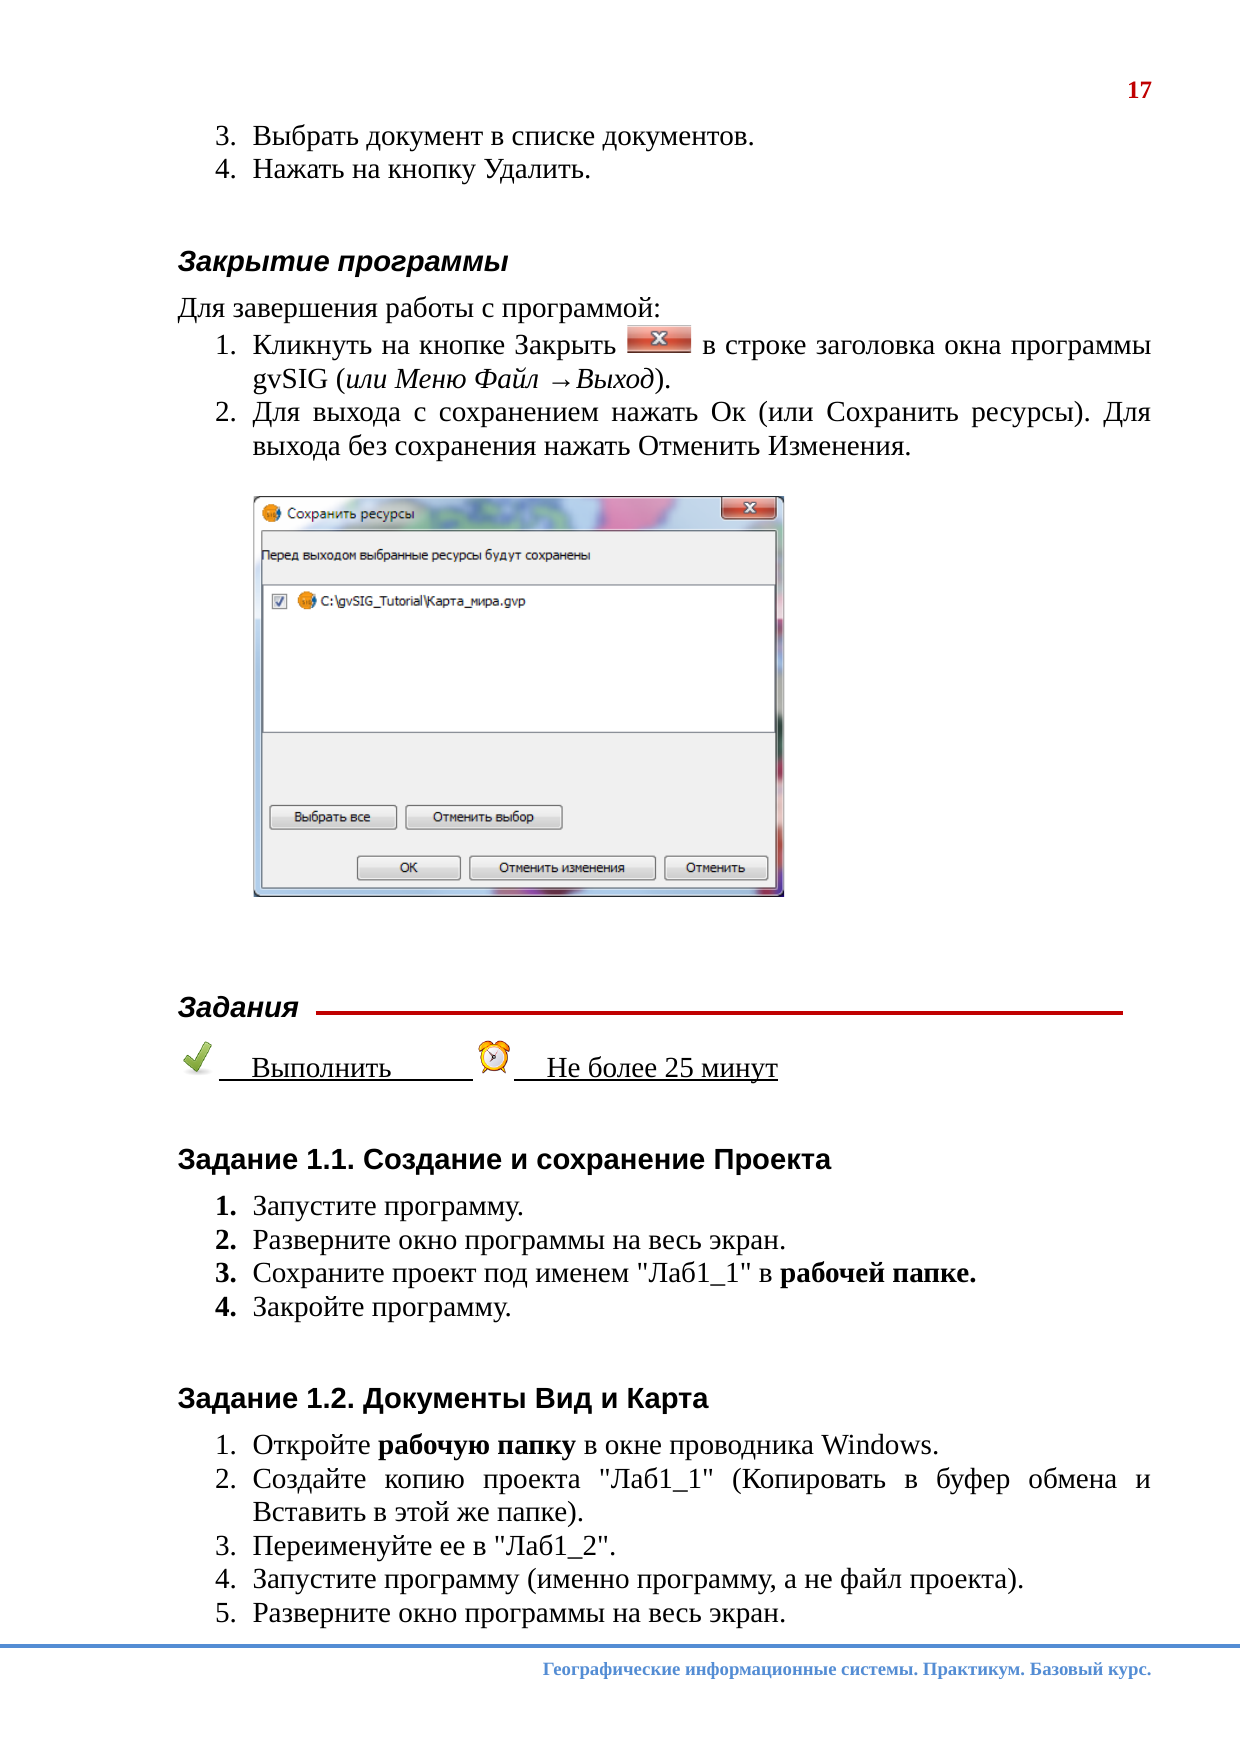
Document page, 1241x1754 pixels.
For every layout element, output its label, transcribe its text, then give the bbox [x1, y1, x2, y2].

list Сохраните проект под именем "Лаб1_1" в рабочей папке. [215, 1256, 1152, 1289]
list Запустите программу (именно программу, а не файл проекта). [215, 1561, 1152, 1595]
subtitle Задание 1.2. Документы Вид и Карта [177, 1381, 1152, 1415]
list Нажать на кнопку Удалить. [215, 152, 1152, 185]
subtitle Задание 1.1. Создание и сохранение Проекта [177, 1142, 1152, 1176]
list Для выхода с сохранением нажать Ок (или Сохранить ресурсы). Для выхода без сохранения нажать Отменить Изменения. [215, 394, 1152, 461]
list Кликнуть на кнопке Закрыть в строке заголовка окна программы gvSIG (или Меню Файл →Выход). [215, 323, 1152, 394]
picture [627, 325, 692, 353]
list Разверните окно программы на весь экран. [215, 1222, 1152, 1256]
list Закройте программу. [215, 1289, 1152, 1323]
picture [178, 1037, 217, 1076]
subtitle Задания [177, 990, 1152, 1024]
list Выбрать документ в списке документов. [215, 118, 1152, 152]
list Разверните окно программы на весь экран. [215, 1595, 1152, 1628]
list Запустите программу. [215, 1188, 1152, 1222]
list Откройте рабочую папку в окне проводника Windows. [215, 1427, 1152, 1461]
text Выполнить Не более 25 минут [177, 1036, 1152, 1084]
list Создайте копию проекта "Лаб1_1" (Копировать в буфер обмена и Вставить в этой же папке). [215, 1461, 1152, 1528]
text Для завершения работы с программой: [177, 290, 1152, 323]
picture [253, 496, 785, 897]
picture [474, 1037, 513, 1076]
list Переименуйте ее в "Лаб1_2". [215, 1528, 1152, 1561]
subtitle Закрытие программы [177, 244, 1152, 277]
